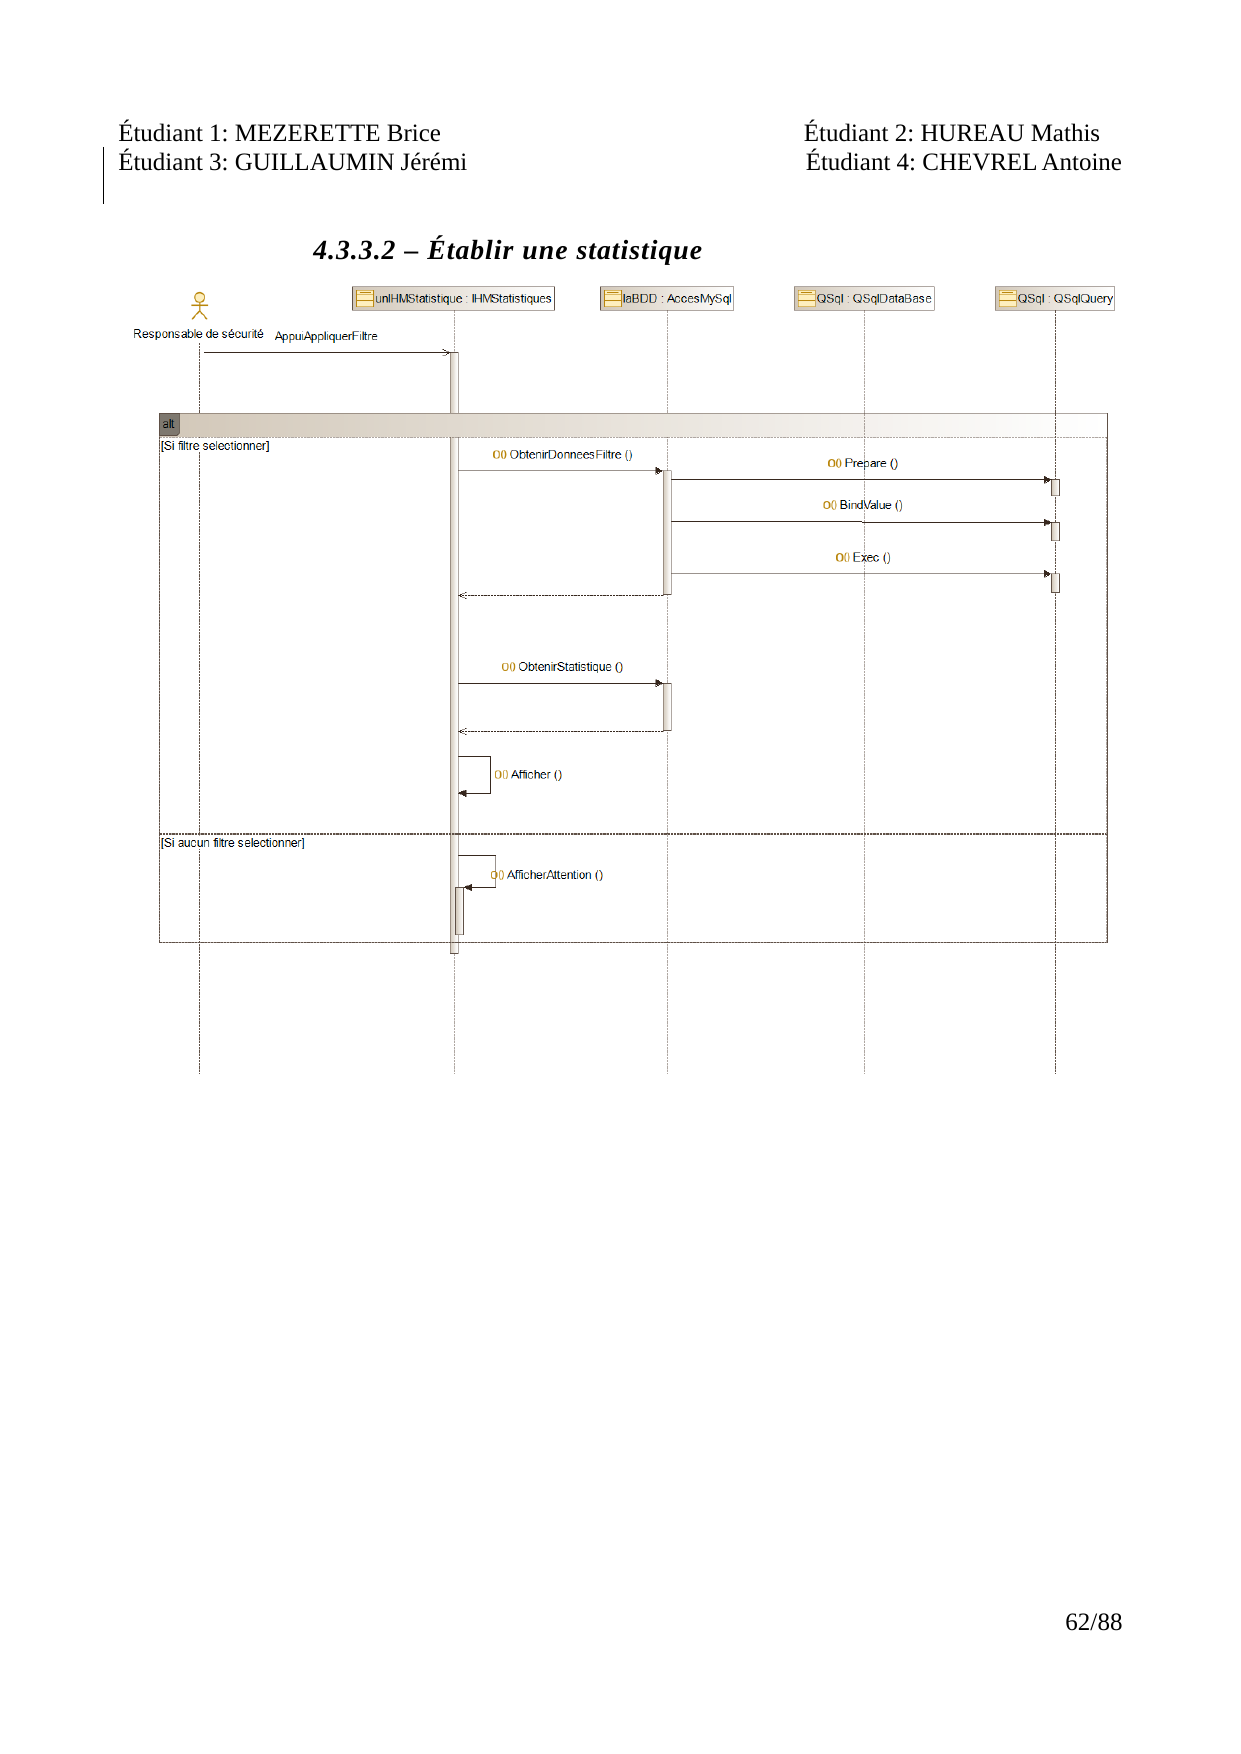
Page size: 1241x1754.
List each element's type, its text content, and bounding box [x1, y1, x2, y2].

picture [118, 278, 1123, 1082]
subtitle 4.3.3.2 – Établir une statistique [118, 234, 1122, 266]
